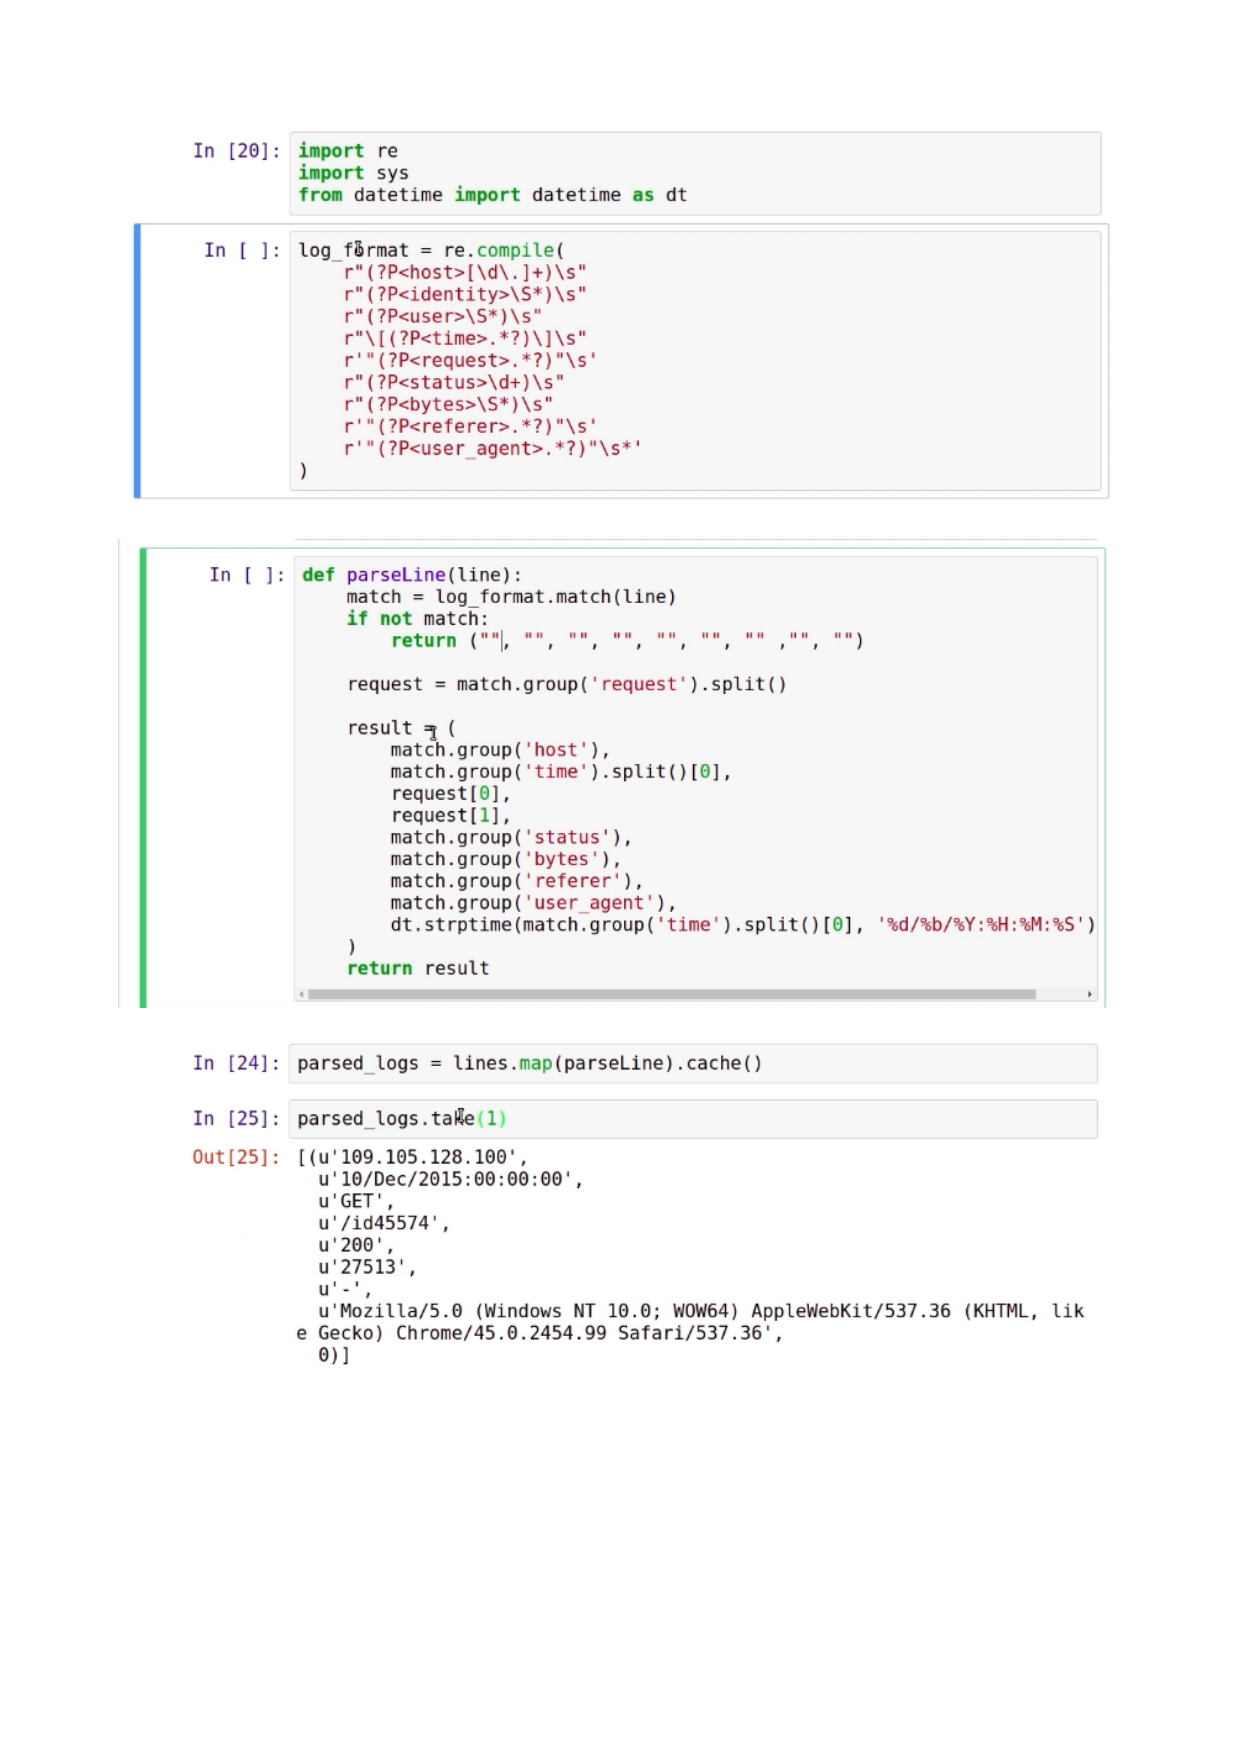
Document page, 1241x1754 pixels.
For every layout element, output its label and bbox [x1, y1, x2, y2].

picture [118, 118, 1123, 506]
picture [118, 539, 1123, 1008]
picture [118, 1040, 1123, 1378]
